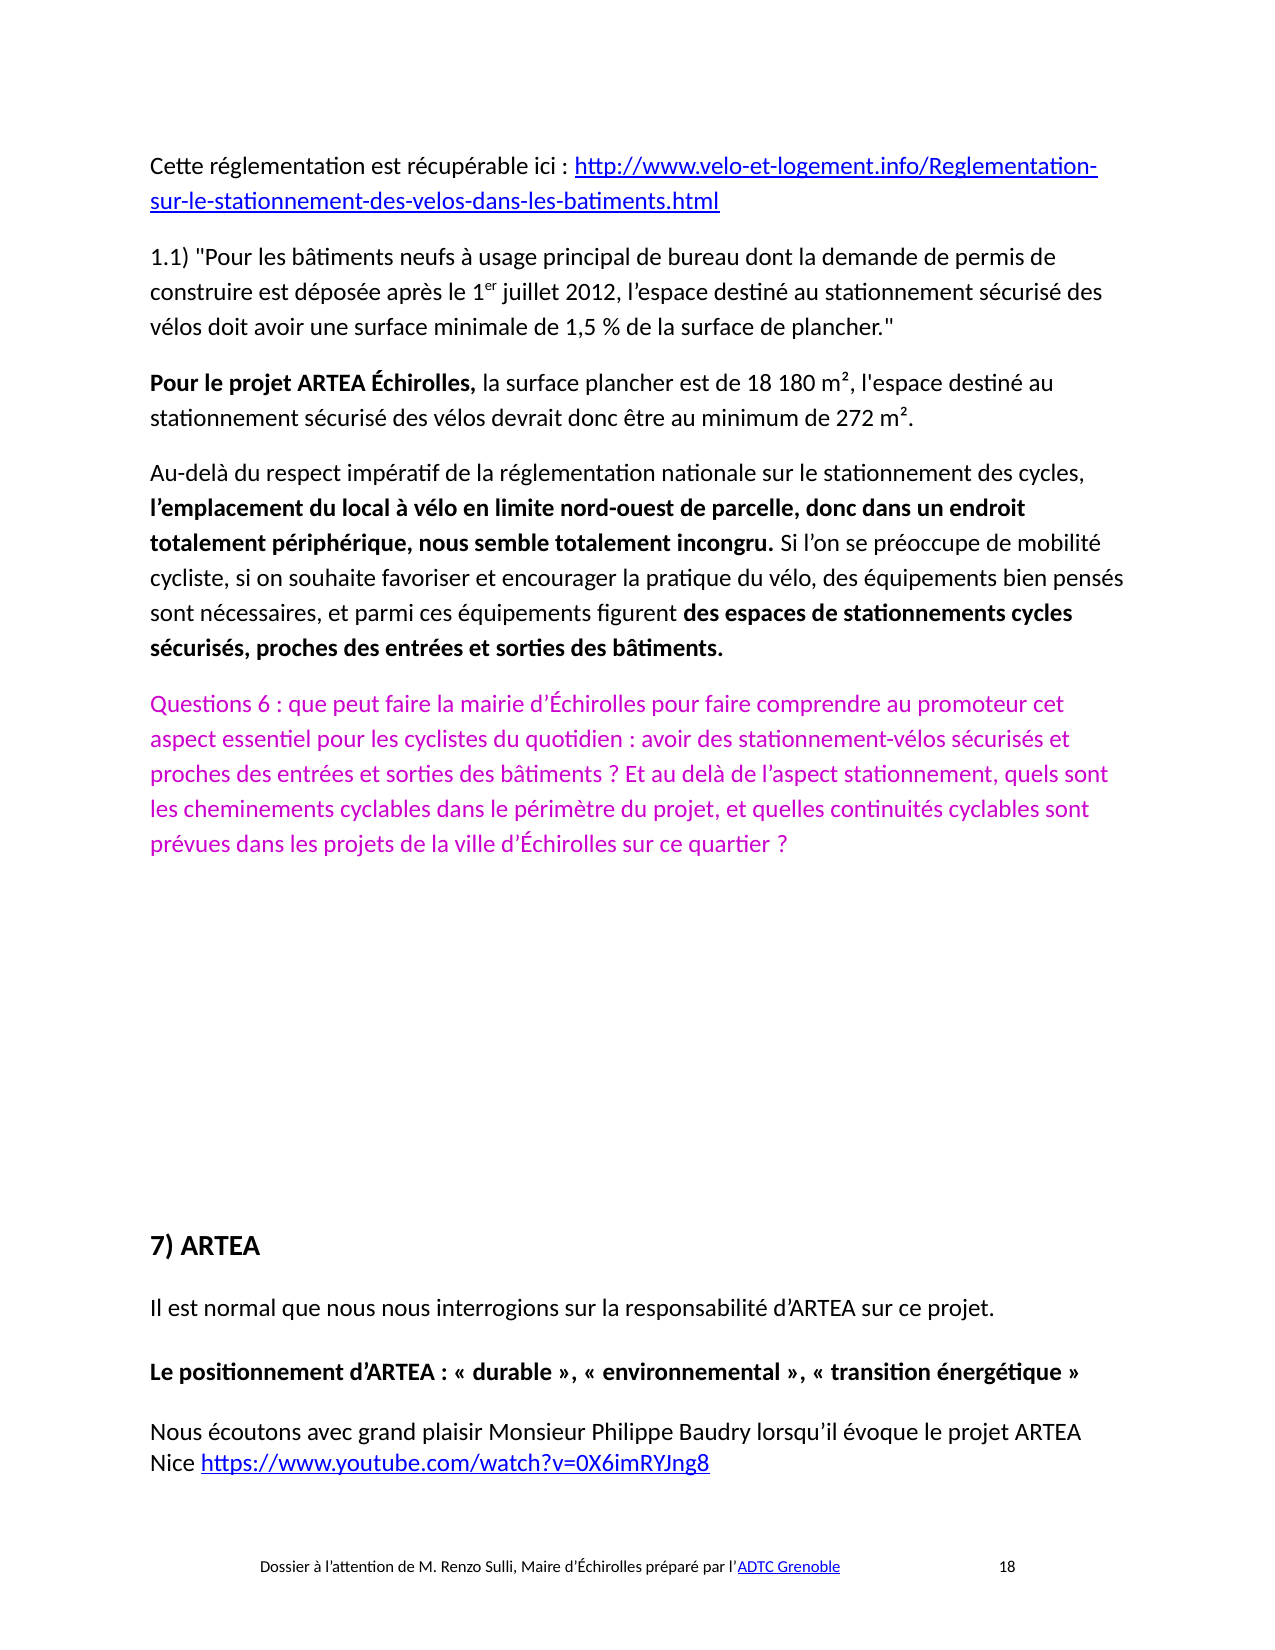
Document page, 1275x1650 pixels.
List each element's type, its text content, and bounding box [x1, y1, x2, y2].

text Cette réglementation est récupérable ici : http://www.velo-et-logement.info/Reglementation-sur-le-stationnement-des-velos-dans-les-batiments.html [150, 150, 1125, 216]
text Nous écoutons avec grand plaisir Monsieur Philippe Baudry lorsqu’il évoque le projet ARTEA Nice https://www.youtube.com/watch?v=0X6imRYJng8 [150, 1416, 1125, 1477]
text 1.1) "Pour les bâtiments neufs à usage principal de bureau dont la demande de permis de construire est déposée après le 1er juillet 2012, l’espace destiné au stationnement sécurisé des vélos doit avoir une surface minimale de 1,5 % de la surface de plancher." [150, 241, 1125, 341]
text Questions 6 : que peut faire la mairie d’Échirolles pour faire comprendre au promoteur cet aspect essentiel pour les cyclistes du quotidien : avoir des stationnement-vélos sécurisés et proches des entrées et sorties des bâtiments ? Et au delà de l’aspect stationnement, quels sont les cheminements cyclables dans le périmètre du projet, et quelles continuités cyclables sont prévues dans les projets de la ville d’Échirolles sur ce quartier ? [150, 688, 1125, 859]
text Au-delà du respect impératif de la réglementation nationale sur le stationnement des cycles, l’emplacement du local à vélo en limite nord-ouest de parcelle, donc dans un endroit totalement périphérique, nous semble totalement incongru. Si l’on se préoccupe de mobilité cycliste, si on souhaite favoriser et encourager la pratique du vélo, des équipements bien pensés sont nécessaires, et parmi ces équipements figurent des espaces de stationnements cycles sécurisés, proches des entrées et sorties des bâtiments. [150, 457, 1125, 663]
text Le positionnement d’ARTEA : « durable », « environnemental », « transition énergétique » [150, 1356, 1125, 1387]
text 7) ARTEA [150, 1227, 1125, 1263]
text Pour le projet ARTEA Échirolles, la surface plancher est de 18 180 m², l'espace destiné au stationnement sécurisé des vélos devrait donc être au minimum de 272 m². [150, 367, 1125, 432]
text Il est normal que nous nous interrogions sur la responsabilité d’ARTEA sur ce projet. [150, 1292, 1125, 1323]
